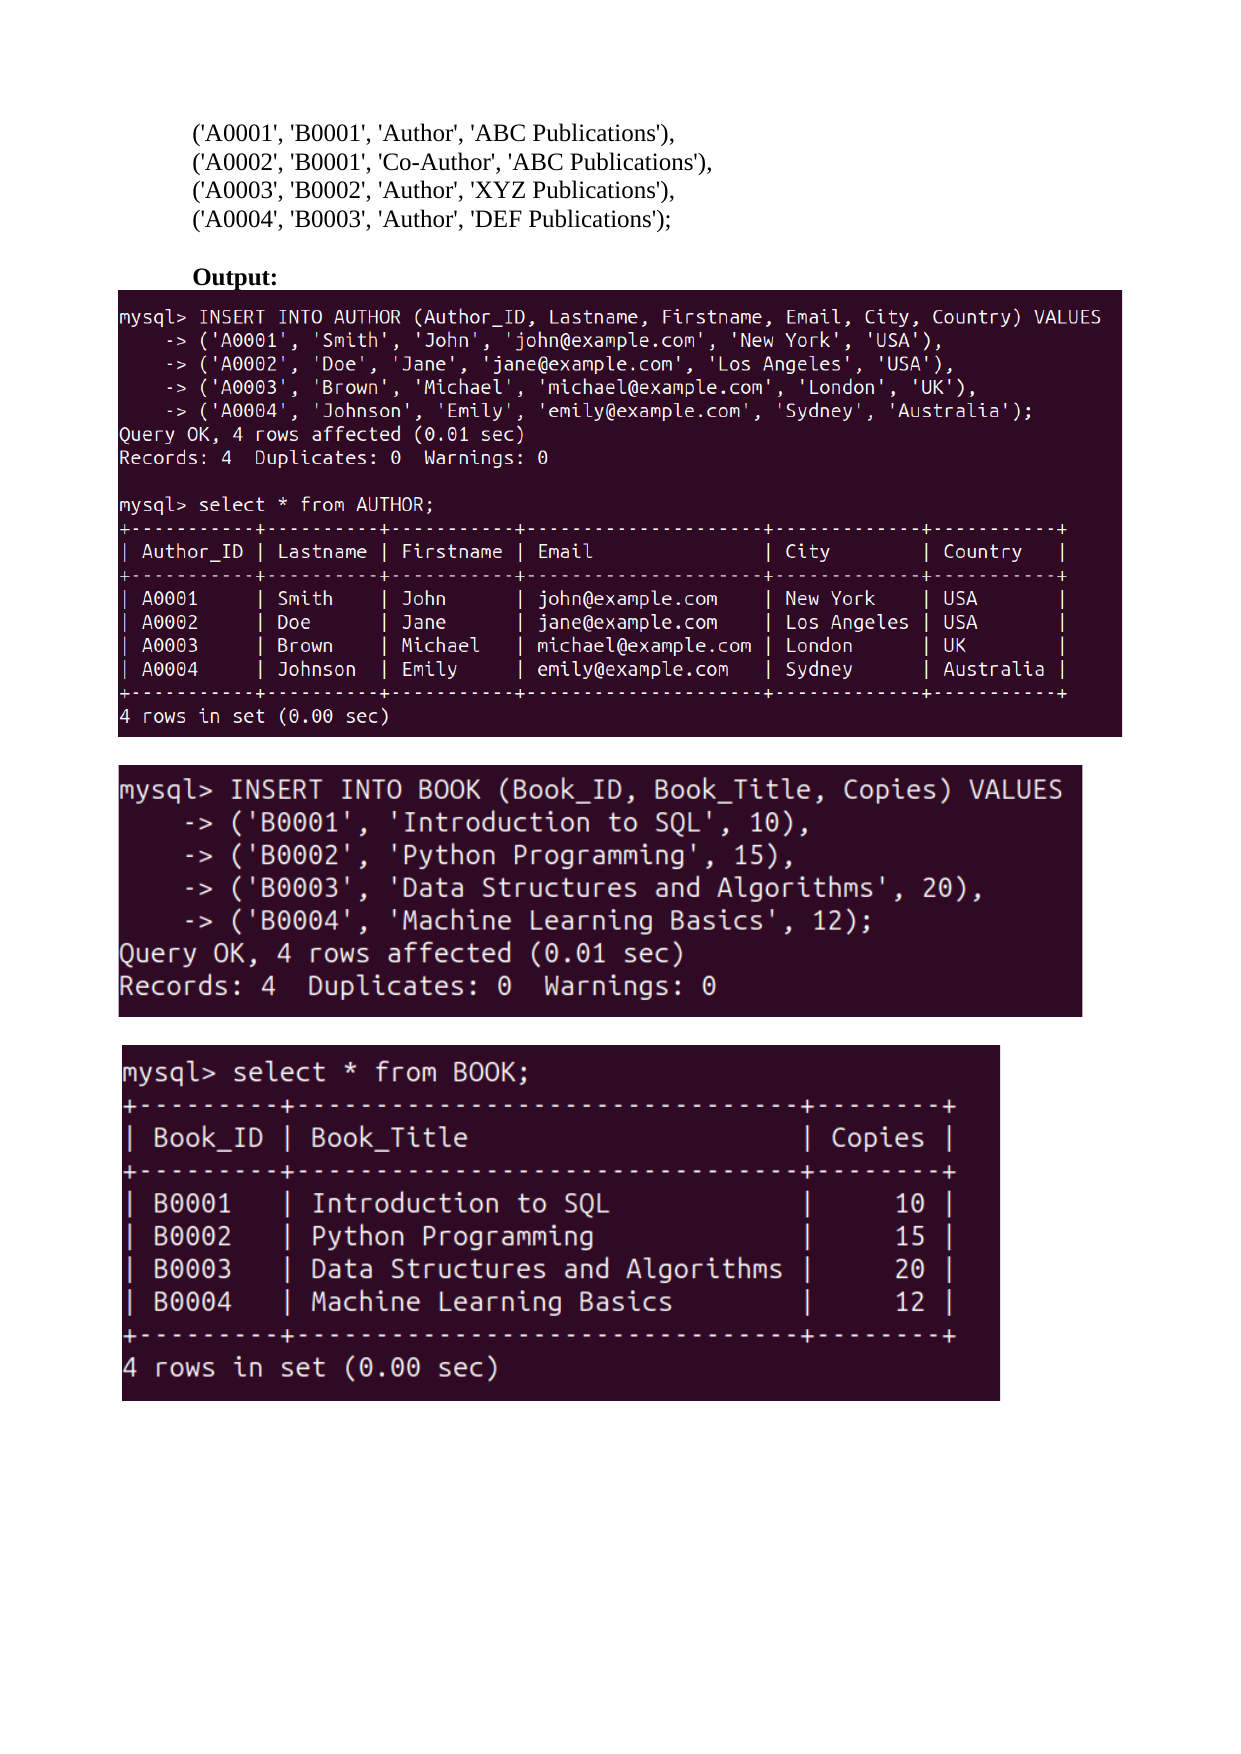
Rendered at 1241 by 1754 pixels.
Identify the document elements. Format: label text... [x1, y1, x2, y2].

picture [122, 1045, 1001, 1401]
text ('A0002', 'B0001', 'Co-Author', 'ABC Publications'), [118, 147, 1122, 176]
text Output: [118, 262, 1122, 290]
text ('A0003', 'B0002', 'Author', 'XYZ Publications'), [118, 176, 1122, 204]
picture [118, 290, 1123, 737]
text ('A0004', 'B0003', 'Author', 'DEF Publications'); [118, 204, 1122, 233]
picture [118, 765, 1083, 1017]
text ('A0001', 'B0001', 'Author', 'ABC Publications'), [118, 118, 1122, 147]
